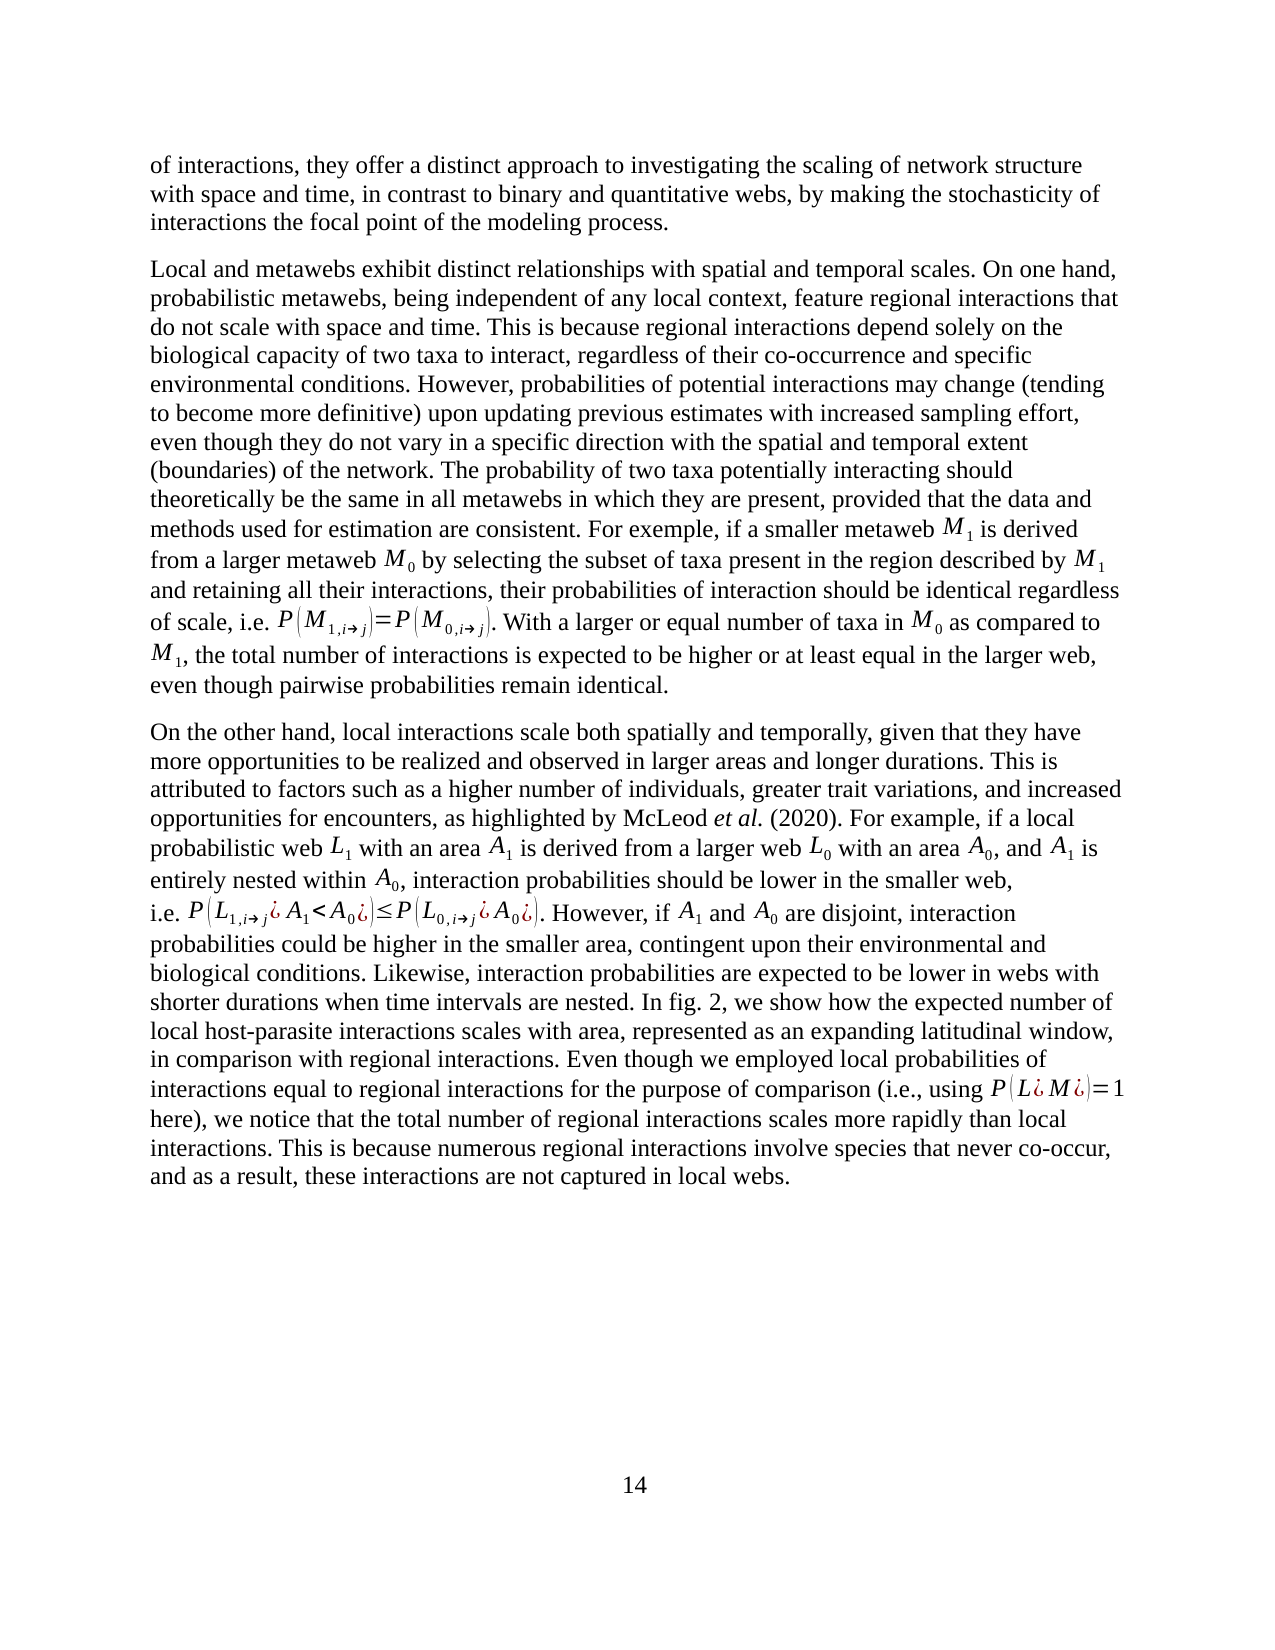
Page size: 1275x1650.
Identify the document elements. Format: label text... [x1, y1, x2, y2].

text of interactions, they offer a distinct approach to investigating the scaling of network structure with space and time, in contrast to binary and quantitative webs, by making the stochasticity of interactions the focal point of the modeling process. [150, 150, 1125, 236]
text On the other hand, local interactions scale both spatially and temporally, given that they have more opportunities to be realized and observed in larger areas and longer durations. This is attributed to factors such as a higher number of individuals, greater trait variations, and increased opportunities for encounters, as highlighted by McLeod et al. (2020). For example, if a local probabilistic web with an area is derived from a larger web with an area , and is entirely nested within , interaction probabilities should be lower in the smaller web, i.e. . However, if and are disjoint, interaction probabilities could be higher in the smaller area, contingent upon their environmental and biological conditions. Likewise, interaction probabilities are expected to be lower in webs with shorter durations when time intervals are nested. In fig. 2, we show how the expected number of local host-parasite interactions scales with area, represented as an expanding latitudinal window, in comparison with regional interactions. Even though we employed local probabilities of interactions equal to regional interactions for the purpose of comparison (i.e., using here), we notice that the total number of regional interactions scales more rapidly than local interactions. This is because numerous regional interactions involve species that never co-occur, and as a result, these interactions are not captured in local webs. [150, 717, 1125, 1190]
text Local and metawebs exhibit distinct relationships with spatial and temporal scales. On one hand, probabilistic metawebs, being independent of any local context, feature regional interactions that do not scale with space and time. This is because regional interactions depend solely on the biological capacity of two taxa to interact, regardless of their co-occurrence and specific environmental conditions. However, probabilities of potential interactions may change (tending to become more definitive) upon updating previous estimates with increased sampling effort, even though they do not vary in a specific direction with the spatial and temporal extent (boundaries) of the network. The probability of two taxa potentially interacting should theoretically be the same in all metawebs in which they are present, provided that the data and methods used for estimation are consistent. For exemple, if a smaller metaweb is derived from a larger metaweb by selecting the subset of taxa present in the region described by and retaining all their interactions, their probabilities of interaction should be identical regardless of scale, i.e. . With a larger or equal number of taxa in as compared to , the total number of interactions is expected to be higher or at least equal in the larger web, even though pairwise probabilities remain identical. [150, 254, 1125, 699]
